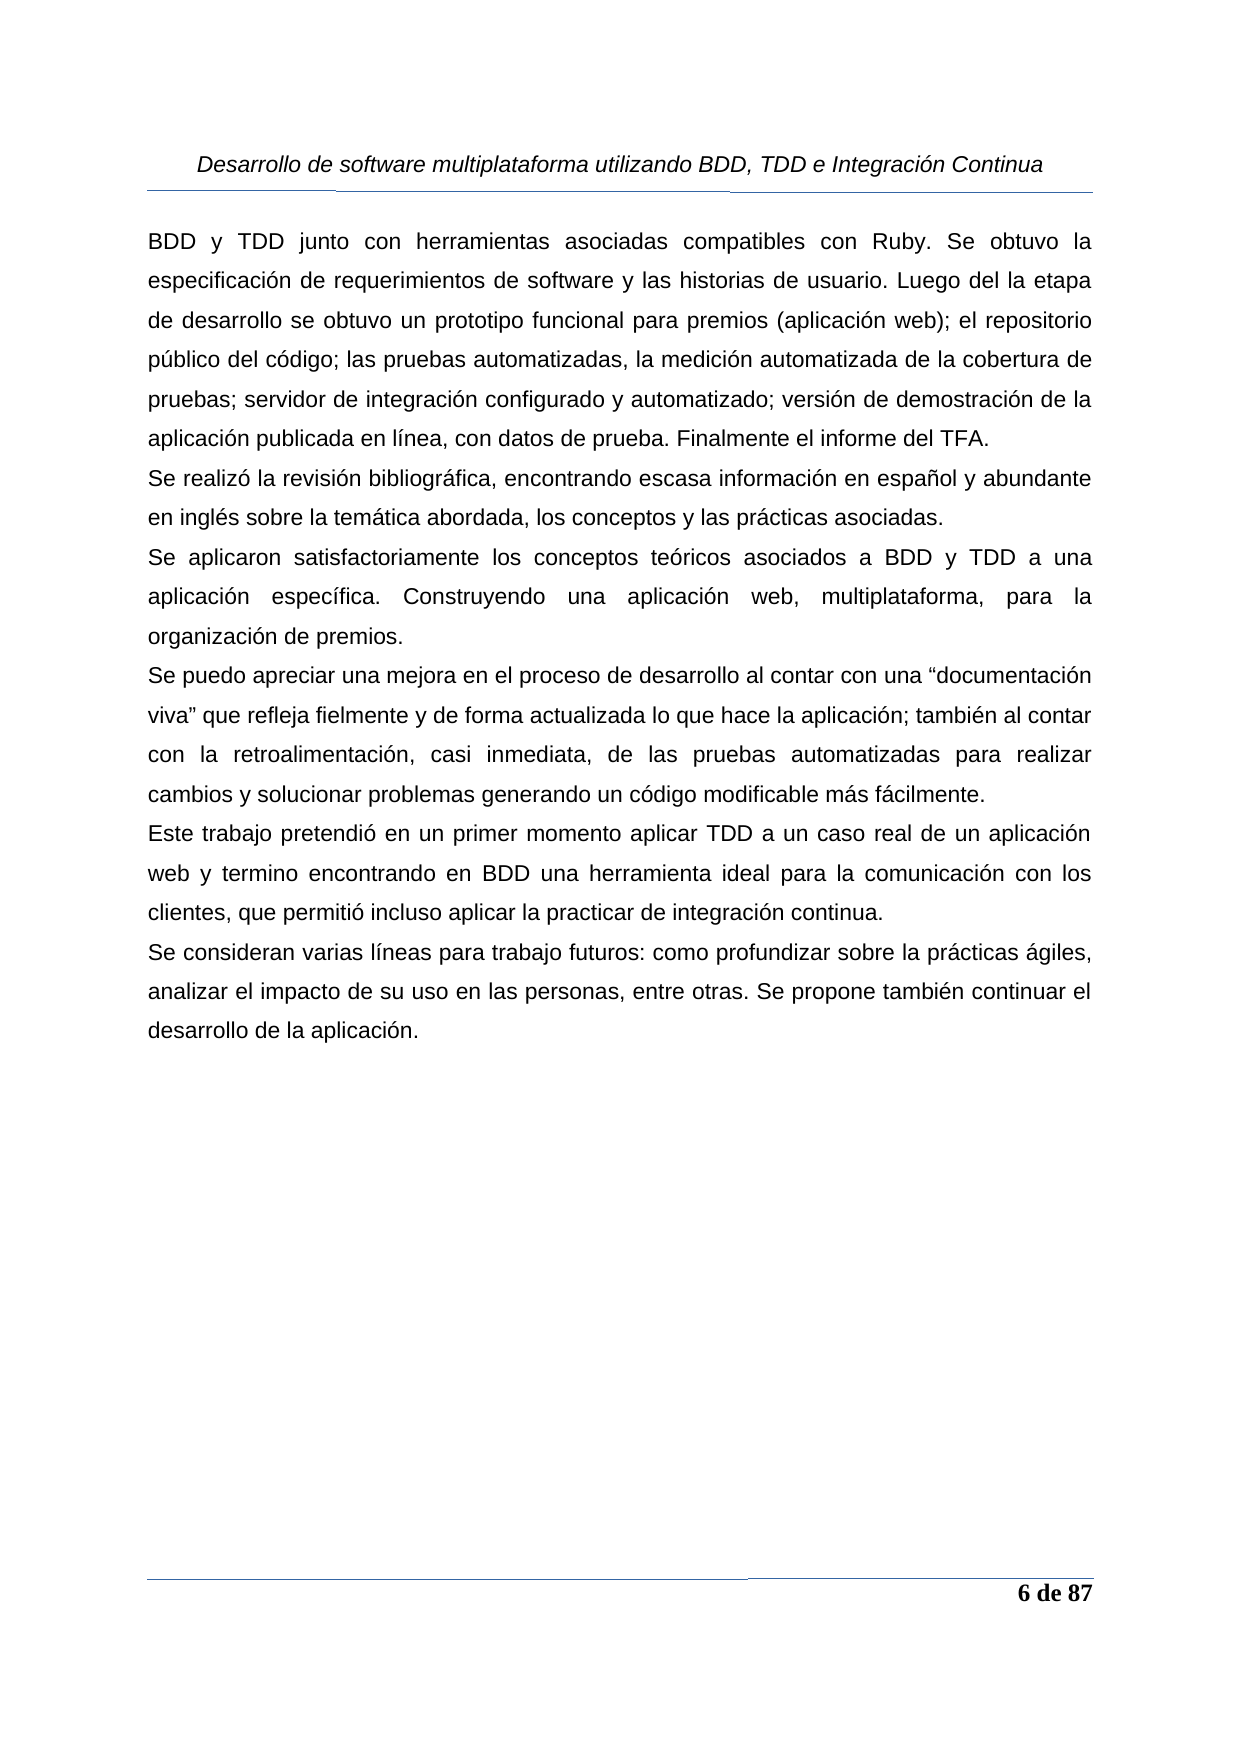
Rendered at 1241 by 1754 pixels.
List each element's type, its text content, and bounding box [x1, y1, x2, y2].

text Este trabajo pretendió en un primer momento aplicar TDD a un caso real de un aplicación web y termino encontrando en BDD una herramienta ideal para la comunicación con los clientes, que permitió incluso aplicar la practicar de integración continua. [148, 820, 1093, 925]
text BDD y TDD junto con herramientas asociadas compatibles con Ruby. Se obtuvo la especificación de requerimientos de software y las historias de usuario. Luego del la etapa de desarrollo se obtuvo un prototipo funcional para premios (aplicación web); el repositorio público del código; las pruebas automatizadas, la medición automatizada de la cobertura de pruebas; servidor de integración configurado y automatizado; versión de demostración de la aplicación publicada en línea, con datos de prueba. Finalmente el informe del TFA. [148, 228, 1093, 452]
text Se realizó la revisión bibliográfica, encontrando escasa información en español y abundante en inglés sobre la temática abordada, los conceptos y las prácticas asociadas. [148, 465, 1093, 531]
text Se puedo apreciar una mejora en el proceso de desarrollo al contar con una “documentación viva” que refleja fielmente y de forma actualizada lo que hace la aplicación; también al contar con la retroalimentación, casi inmediata, de las pruebas automatizadas para realizar cambios y solucionar problemas generando un código modificable más fácilmente. [148, 662, 1093, 807]
text Se aplicaron satisfactoriamente los conceptos teóricos asociados a BDD y TDD a una aplicación específica. Construyendo una aplicación web, multiplataforma, para la organización de premios. [148, 544, 1093, 649]
text Se consideran varias líneas para trabajo futuros: como profundizar sobre la prácticas ágiles, analizar el impacto de su uso en las personas, entre otras. Se propone también continuar el desarrollo de la aplicación. [148, 938, 1093, 1044]
